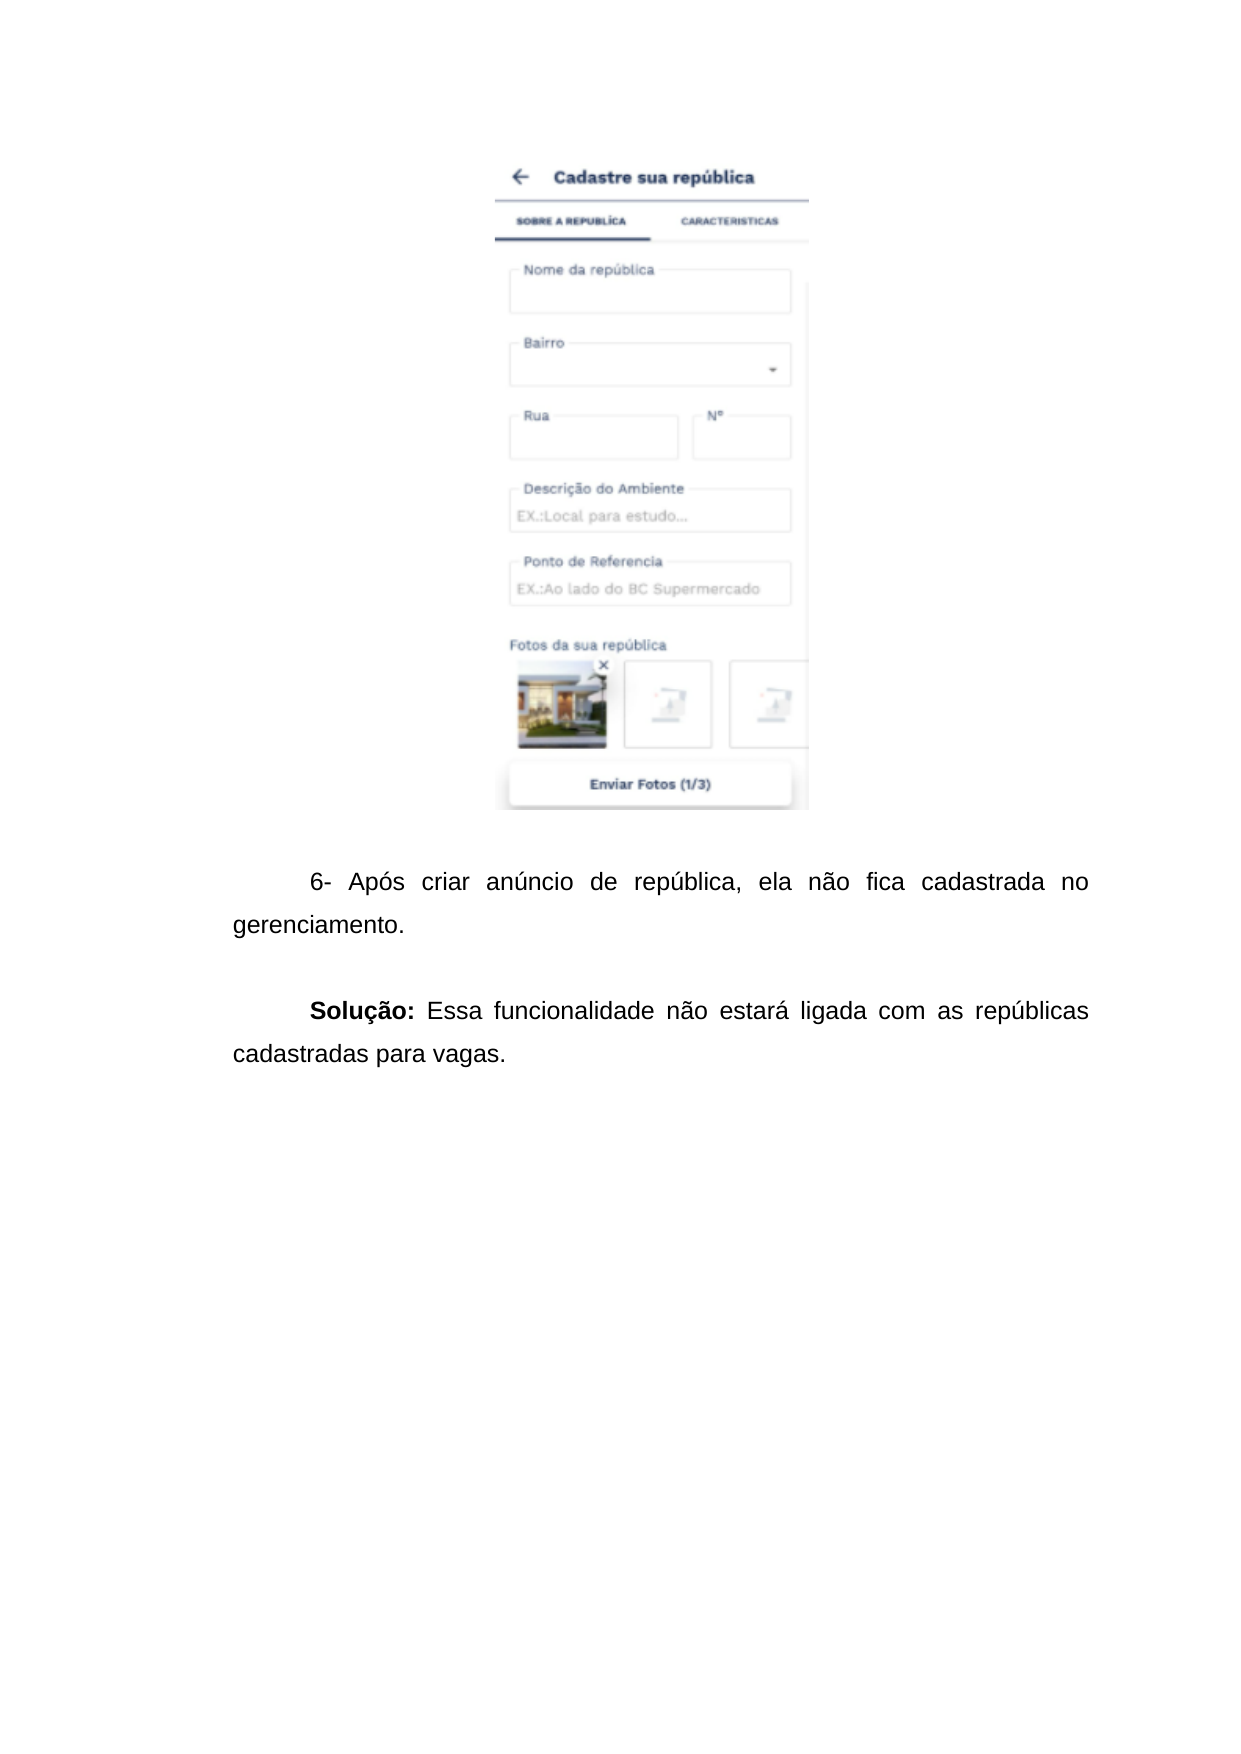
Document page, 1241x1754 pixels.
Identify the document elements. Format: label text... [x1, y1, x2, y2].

text Solução: Essa funcionalidade não estará ligada com as repúblicas cadastradas para vagas. [233, 996, 1090, 1068]
text 6- Após criar anúncio de república, ela não fica cadastrada no gerenciamento. [233, 867, 1090, 939]
picture [494, 150, 809, 810]
